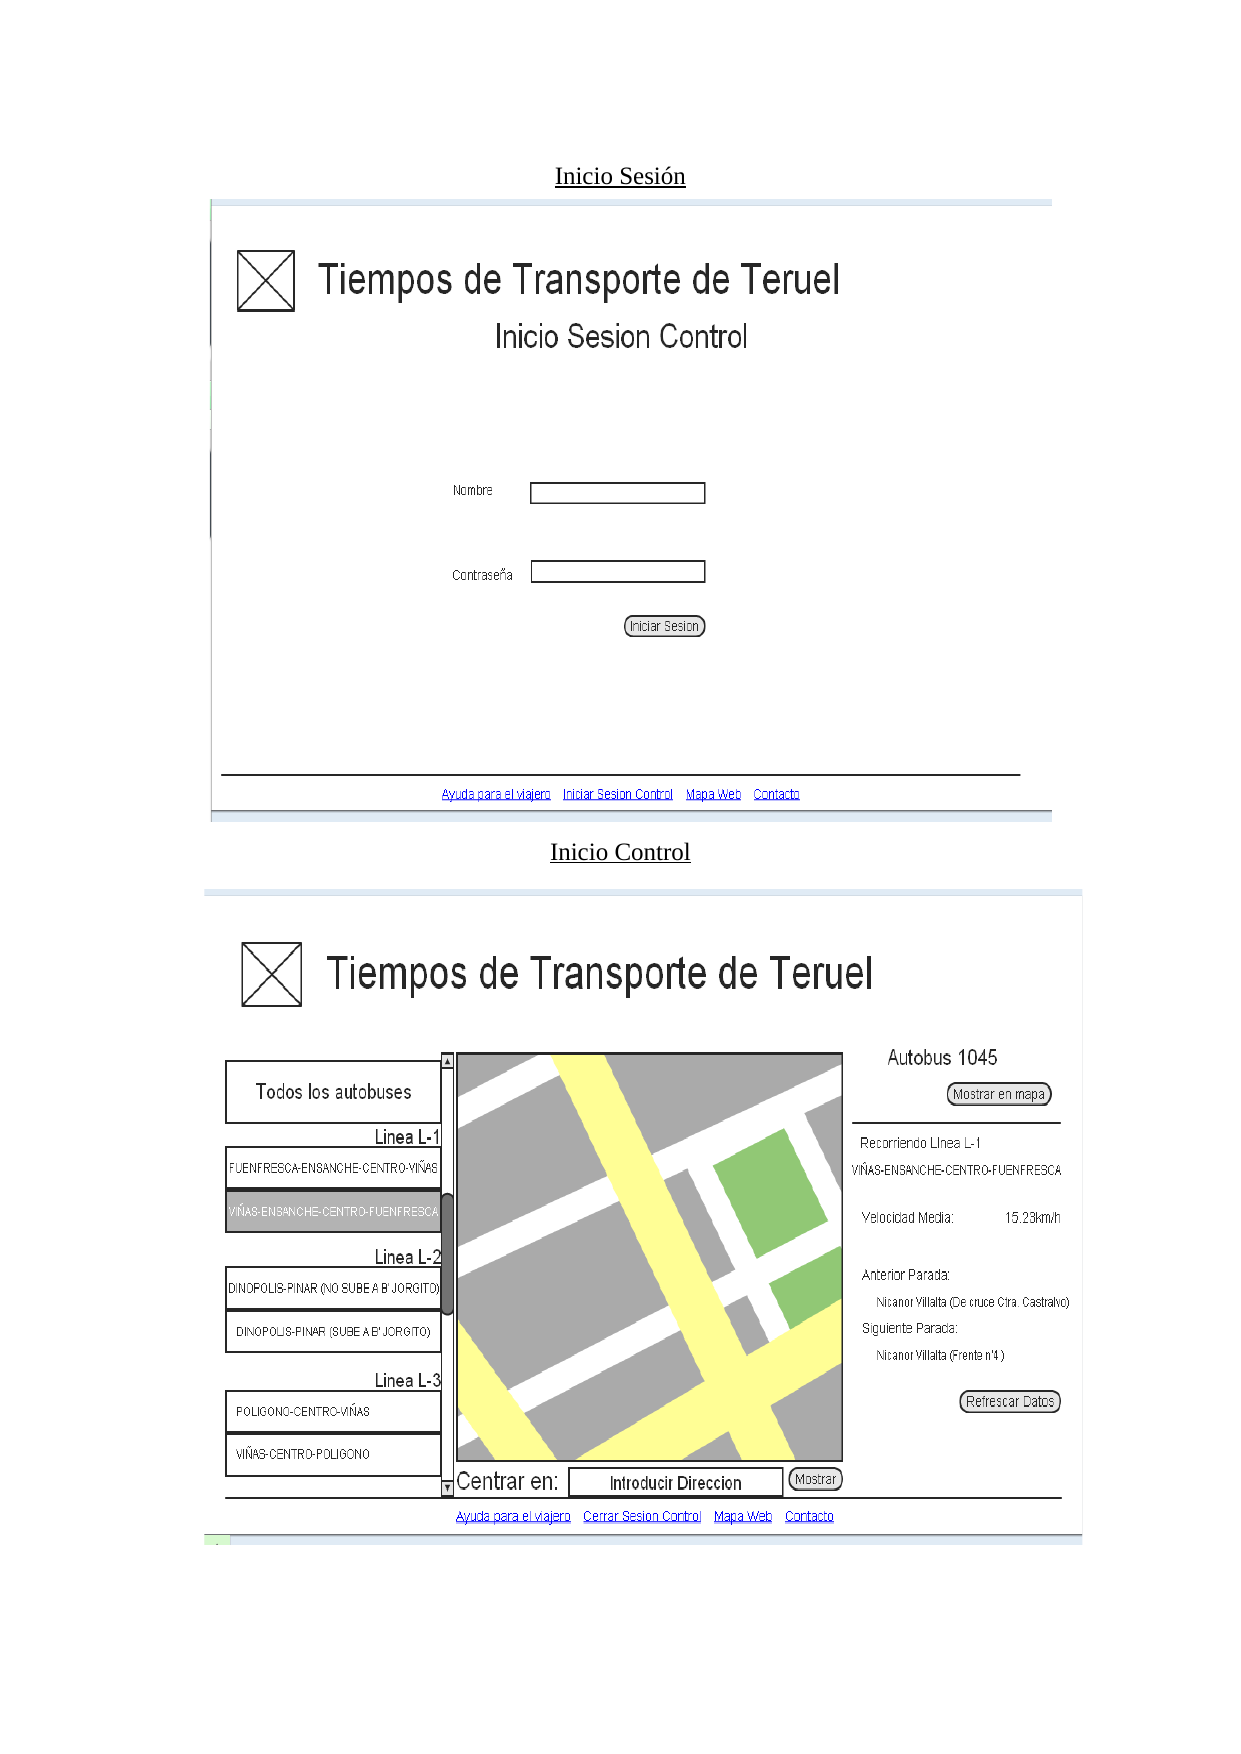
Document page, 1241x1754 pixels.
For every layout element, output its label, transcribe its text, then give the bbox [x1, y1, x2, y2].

picture [204, 889, 1083, 1545]
text Inicio Control [118, 837, 1122, 866]
text Inicio Sesión [118, 161, 1122, 190]
picture [209, 199, 1052, 822]
